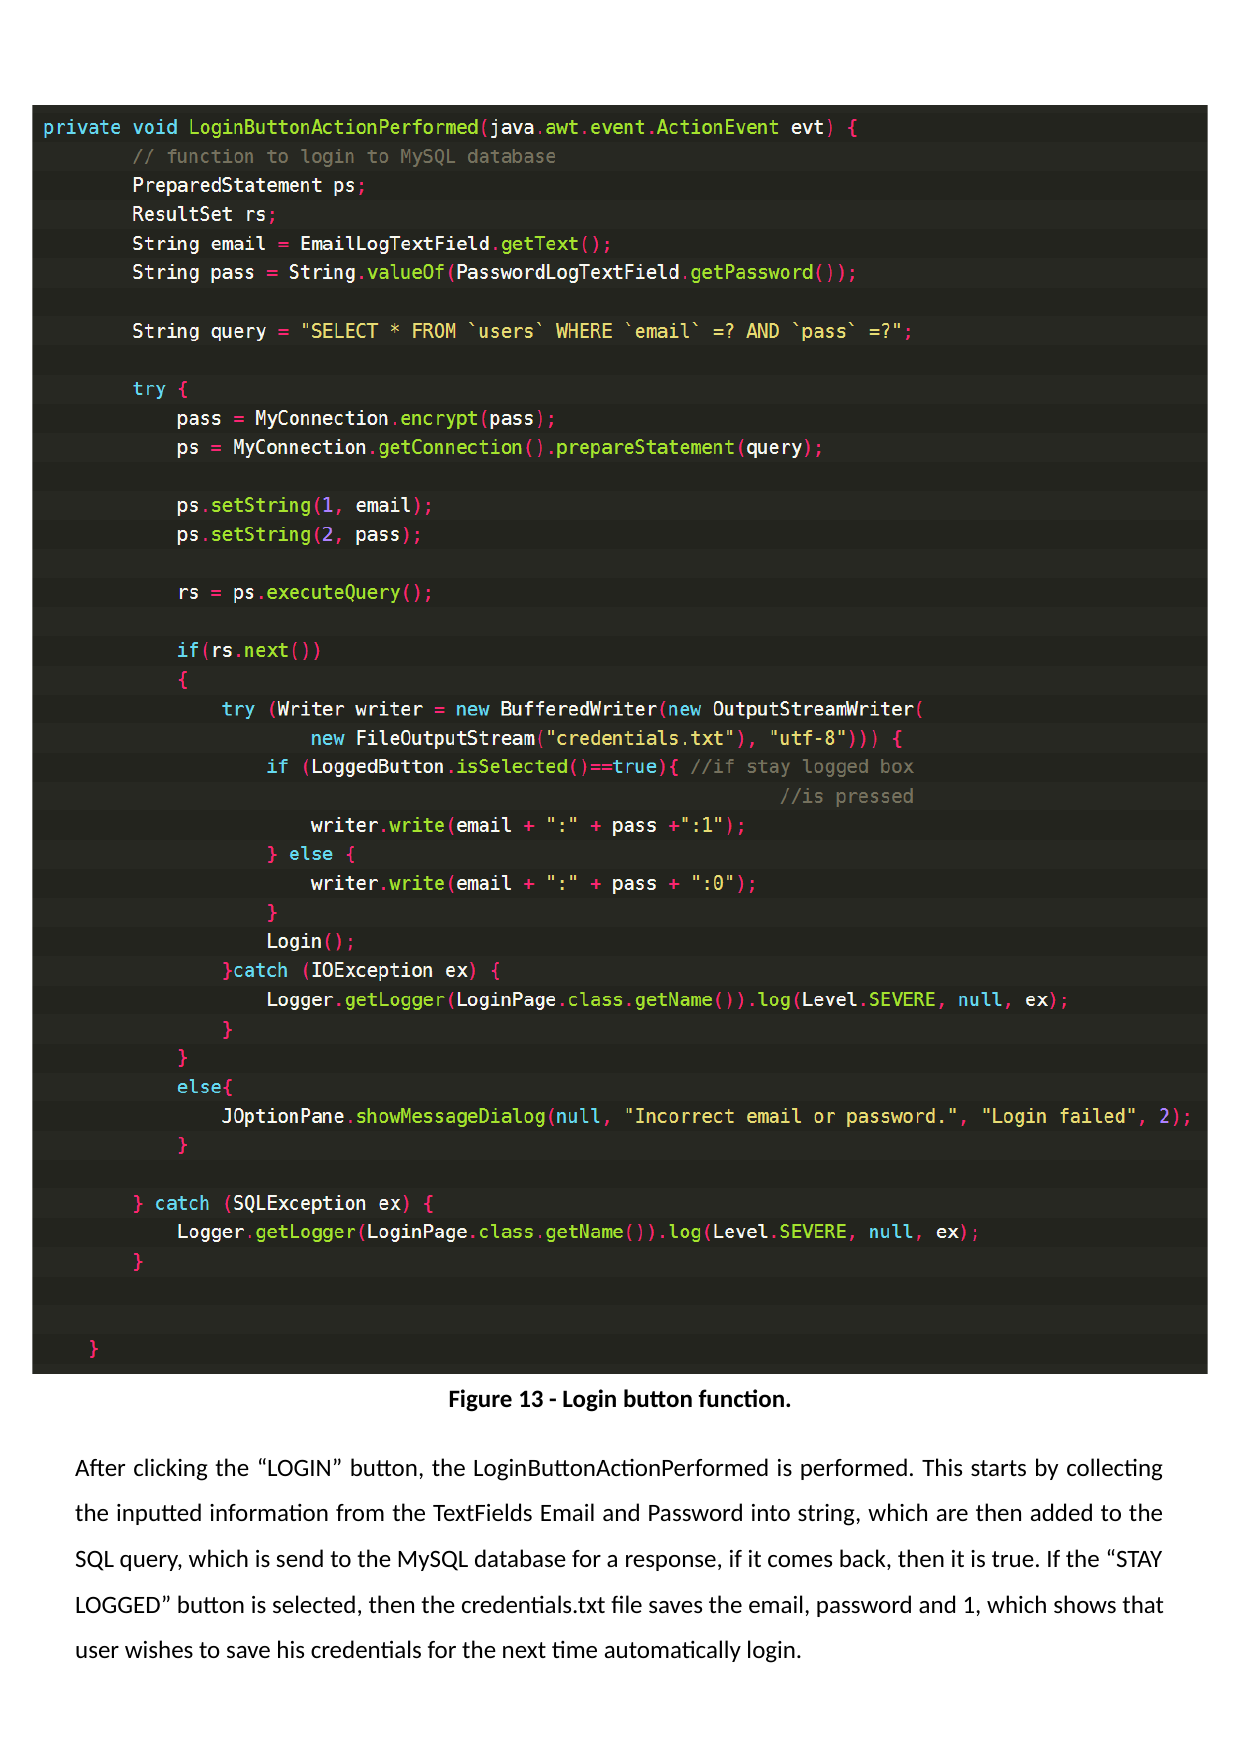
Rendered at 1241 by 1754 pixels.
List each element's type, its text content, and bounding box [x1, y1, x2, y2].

text After clicking the “LOGIN” button, the LoginButtonActionPerformed is performed. This starts by collecting the inputted information from the TextFields Email and Password into string, which are then added to the SQL query, which is send to the MySQL database for a response, if it comes back, then it is true. If the “STAY LOGGED” button is selected, then the credentials.txt file saves the email, password and 1, which shows that user wishes to save his credentials for the next time automatically login. [75, 1452, 1165, 1665]
text Figure 13 - Login button function. [75, 1383, 1165, 1414]
